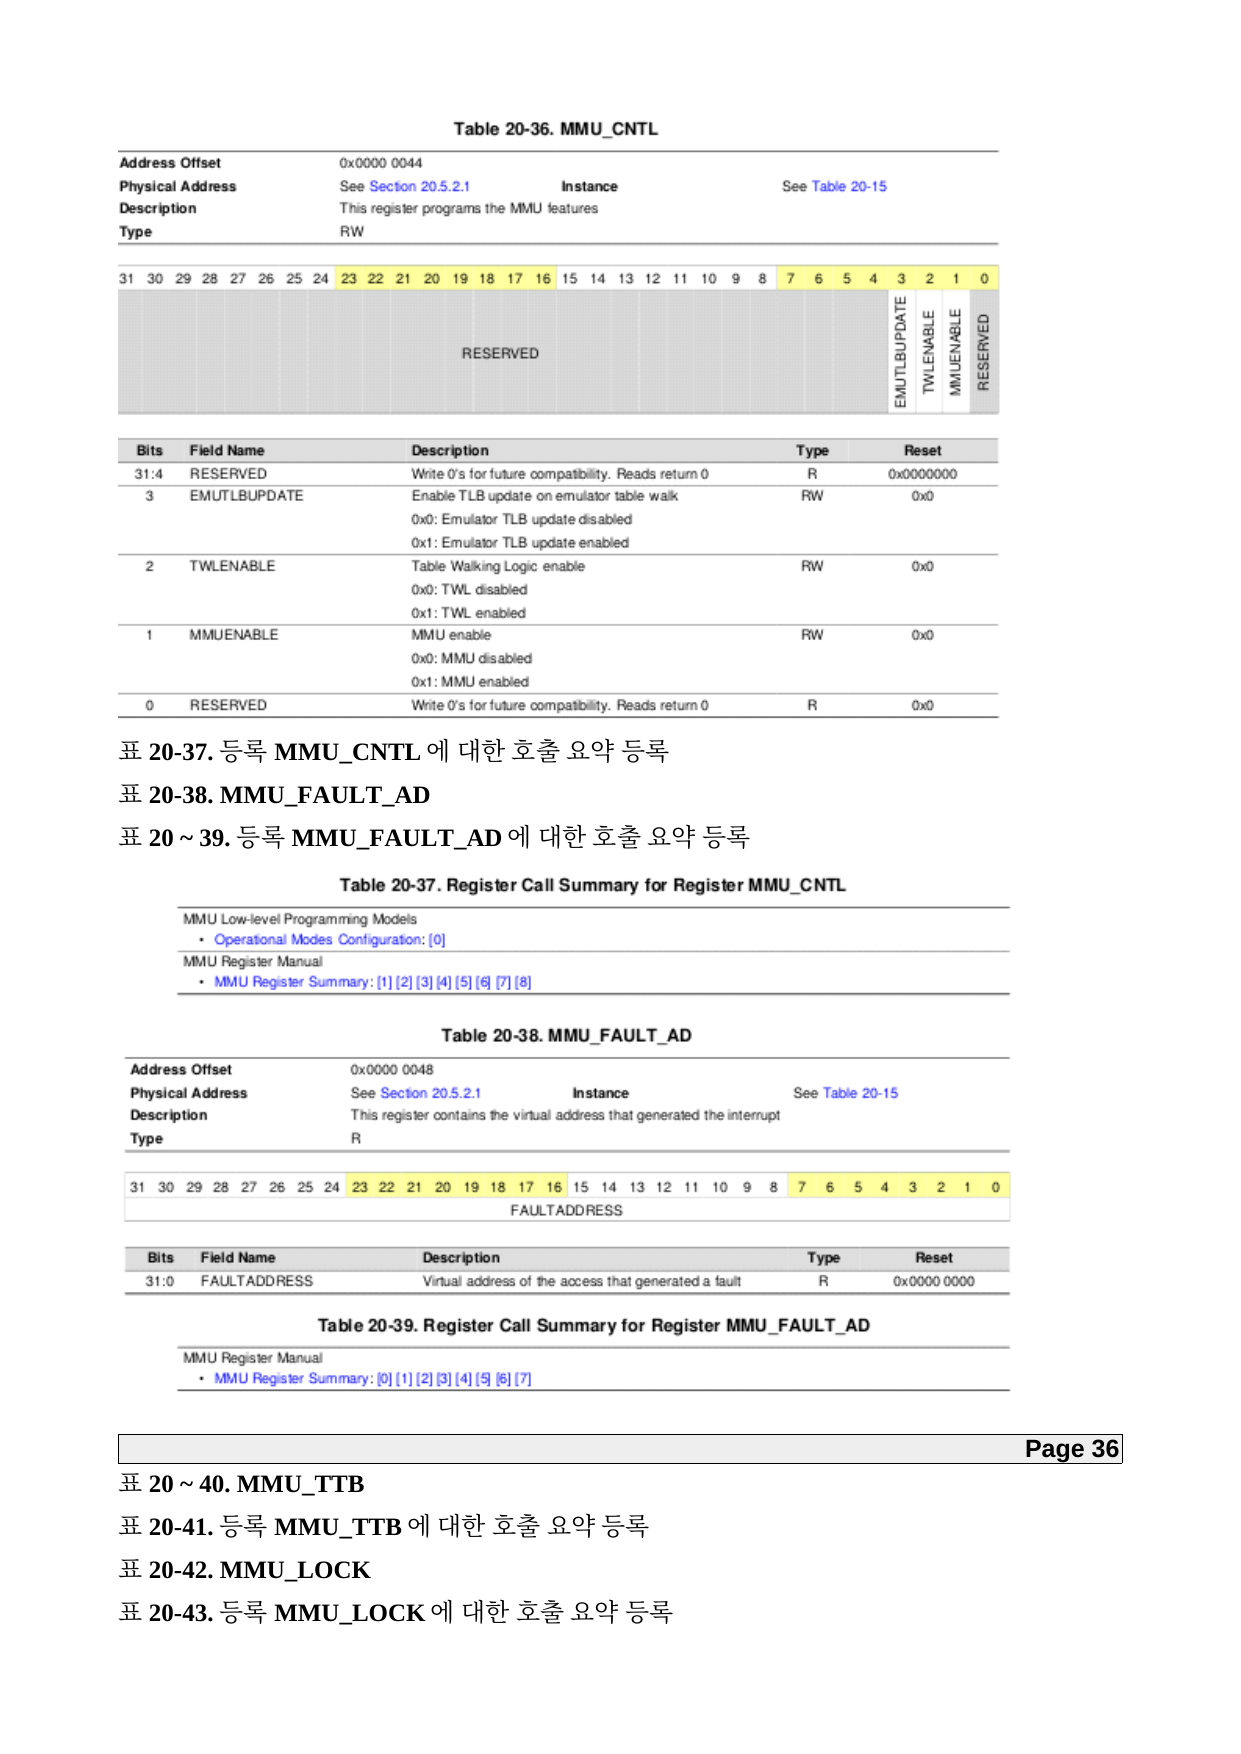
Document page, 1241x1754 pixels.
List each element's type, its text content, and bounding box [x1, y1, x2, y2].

table_header Page 36 [119, 1435, 1122, 1463]
text 표 20 ~ 39. 등록 MMU_FAULT_AD에 대한 호출 요약 등록 [118, 818, 1122, 854]
text 표 20 ~ 40. MMU_TTB [118, 1464, 1122, 1499]
text 표 20-42. MMU_LOCK [118, 1549, 1122, 1585]
text 표 20-37. 등록 MMU_CNTL에 대한 호출 요약 등록 [118, 731, 1122, 767]
text 표 20-43. 등록 MMU_LOCK에 대한 호출 요약 등록 [118, 1593, 1122, 1628]
text 표 20-41. 등록 MMU_TTB에 대한 호출 요약 등록 [118, 1506, 1122, 1542]
text 표 20-38. MMU_FAULT_AD [118, 774, 1122, 811]
